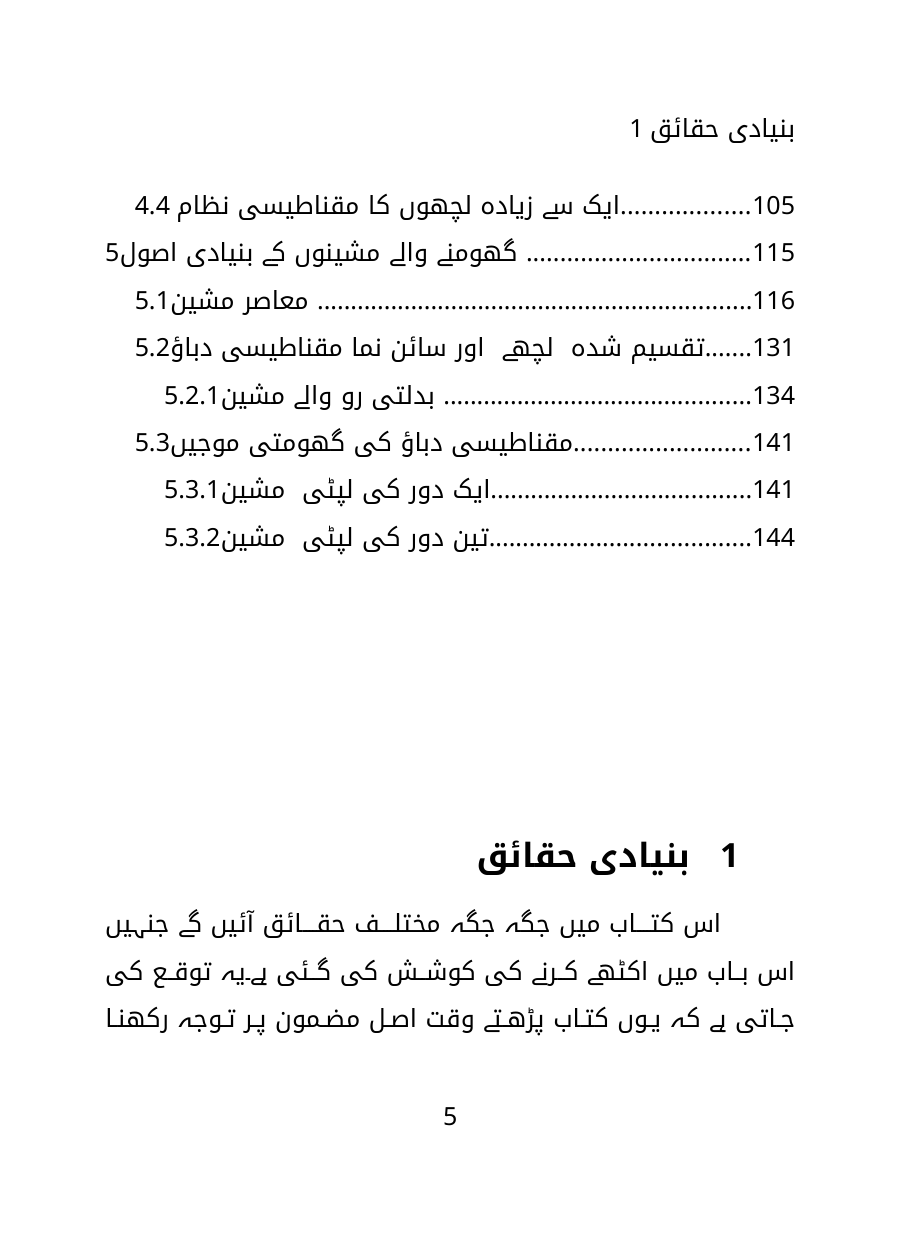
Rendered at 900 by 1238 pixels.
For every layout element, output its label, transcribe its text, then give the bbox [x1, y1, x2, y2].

text 5.1معاصر مشین 116 [134, 277, 795, 324]
text 4.4 ایک سے زیادہ لچھوں کا مقناطیسی نظام 105 [134, 182, 795, 230]
text 5.3.2تین دور کی لپٹی مشین 144 [164, 514, 795, 562]
subtitle بنیادی حقائق [105, 825, 720, 888]
text 5.2تقسیم شدہ لچھے اور سائن نما مقناطیسی دباؤ 131 [134, 324, 795, 372]
text 5.3مقناطیسی دباؤ کی گھومتی موجیں 141 [134, 419, 795, 467]
text 5.2.1بدلتی رو والے مشین 134 [164, 372, 795, 419]
text اس کتاب میں جگہ جگہ مختلف حقائق آئیں گے جنہیں اس باب میں اکٹھے کرنے کی کوشش کی گئی ہے۔یہ توقع کی جاتی ہے کہ یوں کتاب پڑھتے وقت اصل مضمون پر توجہ رکھنا زیادہ آسان ہوگا۔ [105, 901, 795, 1043]
text 5گھومنے والے مشینوں کے بنیادی اصول 115 [105, 230, 795, 277]
text 5.3.1ایک دور کی لپٹی مشین 141 [164, 467, 795, 514]
